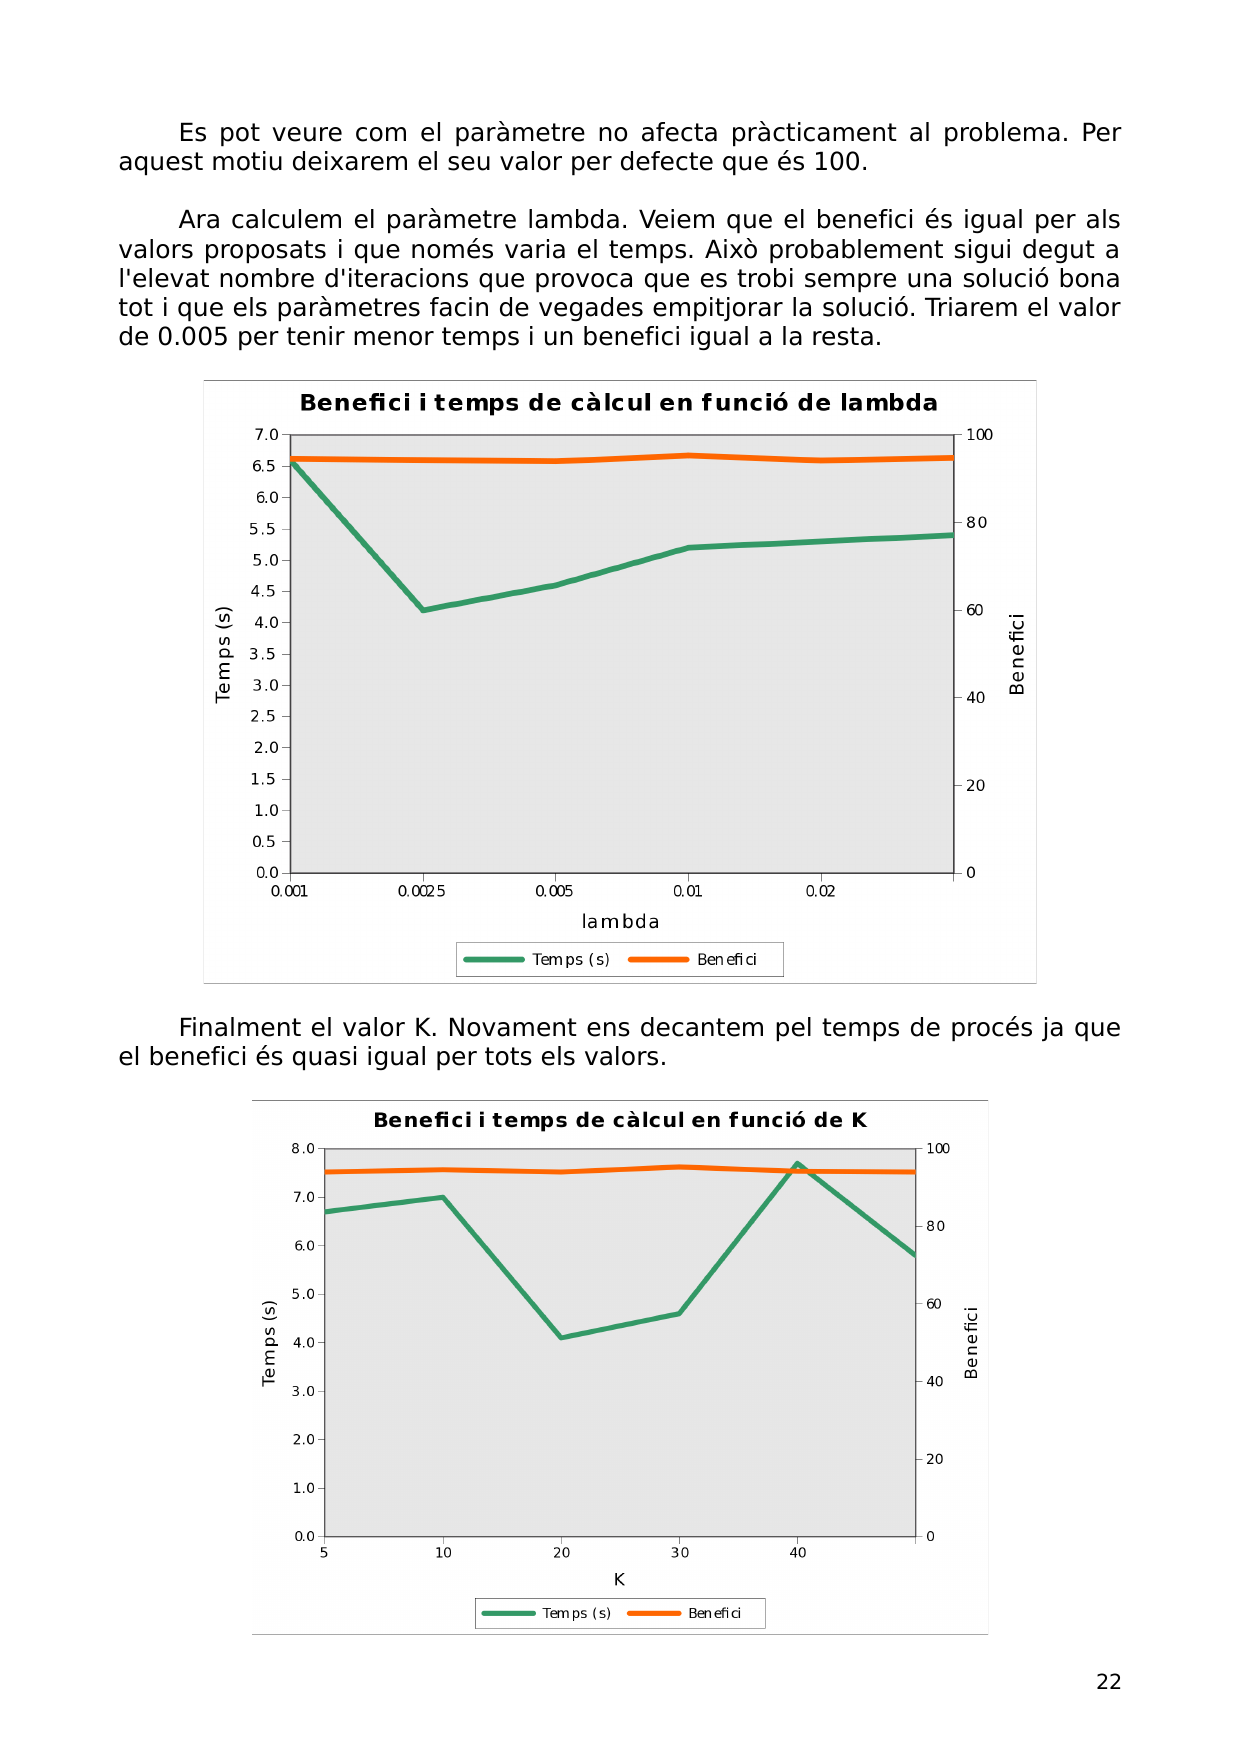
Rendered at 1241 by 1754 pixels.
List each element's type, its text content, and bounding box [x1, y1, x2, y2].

picture [252, 1100, 989, 1635]
text Es pot veure com el paràmetre no afecta pràcticament al problema. Per aquest motiu deixarem el seu valor per defecte que és 100. [118, 118, 1122, 176]
text Ara calculem el paràmetre lambda. Veiem que el benefici és igual per als valors proposats i que només varia el temps. Això probablement sigui degut a l'elevat nombre d'iteracions que provoca que es trobi sempre una solució bona tot i que els paràmetres facin de vegades empitjorar la solució. Triarem el valor de 0.005 per tenir menor temps i un benefici igual a la resta. [118, 206, 1122, 351]
text Finalment el valor K. Novament ens decantem pel temps de procés ja que el benefici és quasi igual per tots els valors. [118, 1013, 1122, 1072]
picture [203, 380, 1037, 984]
